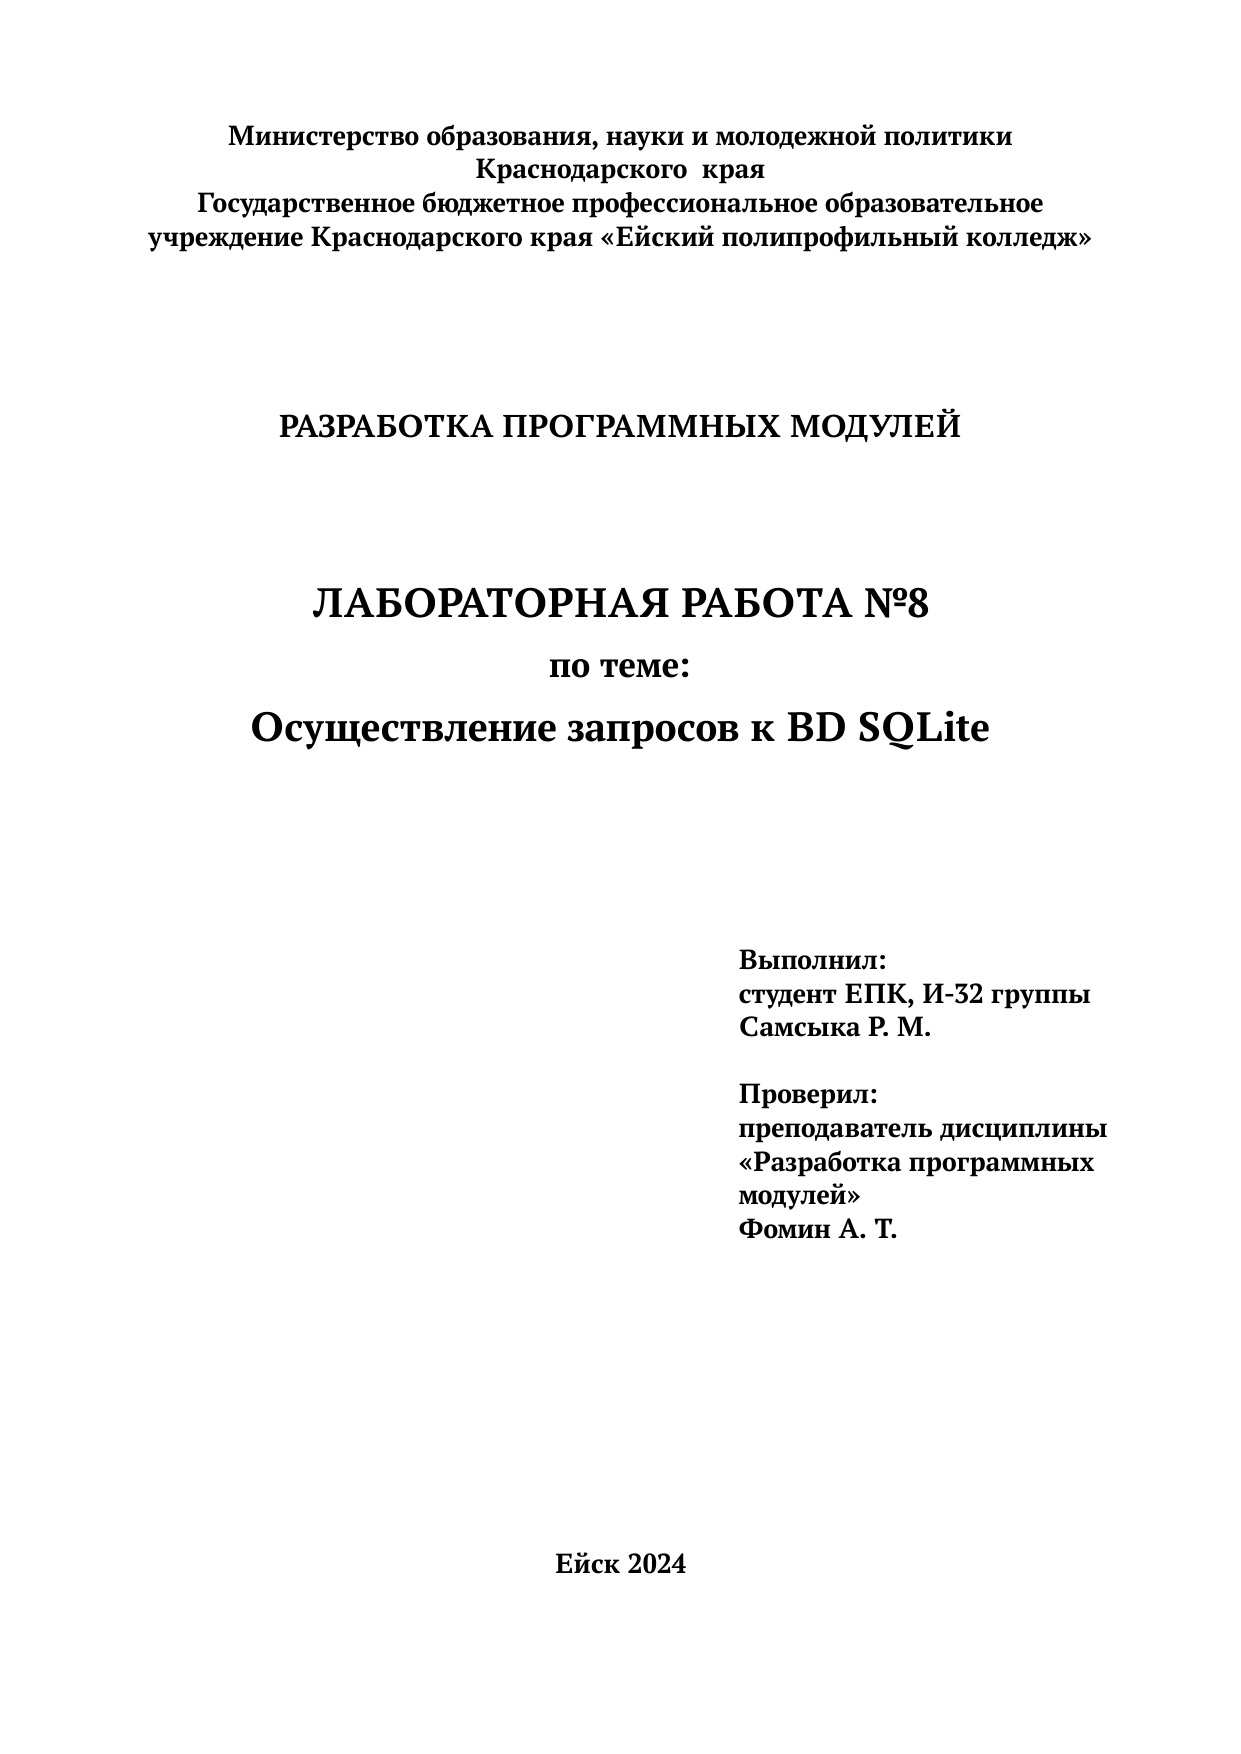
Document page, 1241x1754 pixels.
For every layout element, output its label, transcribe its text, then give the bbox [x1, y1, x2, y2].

text Проверил: [738, 1077, 1122, 1110]
text Самсыка Р. М. [738, 1009, 1122, 1043]
text ЛАБОРАТОРНАЯ РАБОТА №8 [118, 577, 1122, 627]
text по теме: [118, 642, 1122, 686]
text Ейск 2024 [118, 1546, 1122, 1580]
text Государственное бюджетное профессиональное образовательное учреждение Краснодарского края «Ейский полипрофильный колледж» [118, 185, 1122, 252]
text Министерство образования, науки и молодежной политики [118, 118, 1122, 152]
text РАЗРАБОТКА ПРОГРАММНЫХ МОДУЛЕЙ [118, 406, 1122, 445]
text Краснодарского края [118, 152, 1122, 185]
text преподаватель дисциплины «Разработка программных модулей» [738, 1110, 1122, 1211]
subtitle Осуществление запросов к BD SQLite [118, 701, 1122, 751]
text студент ЕПК, И-32 группы [738, 976, 1122, 1009]
text Выполнил: [738, 942, 1122, 976]
text Фомин А. Т. [738, 1211, 1122, 1244]
